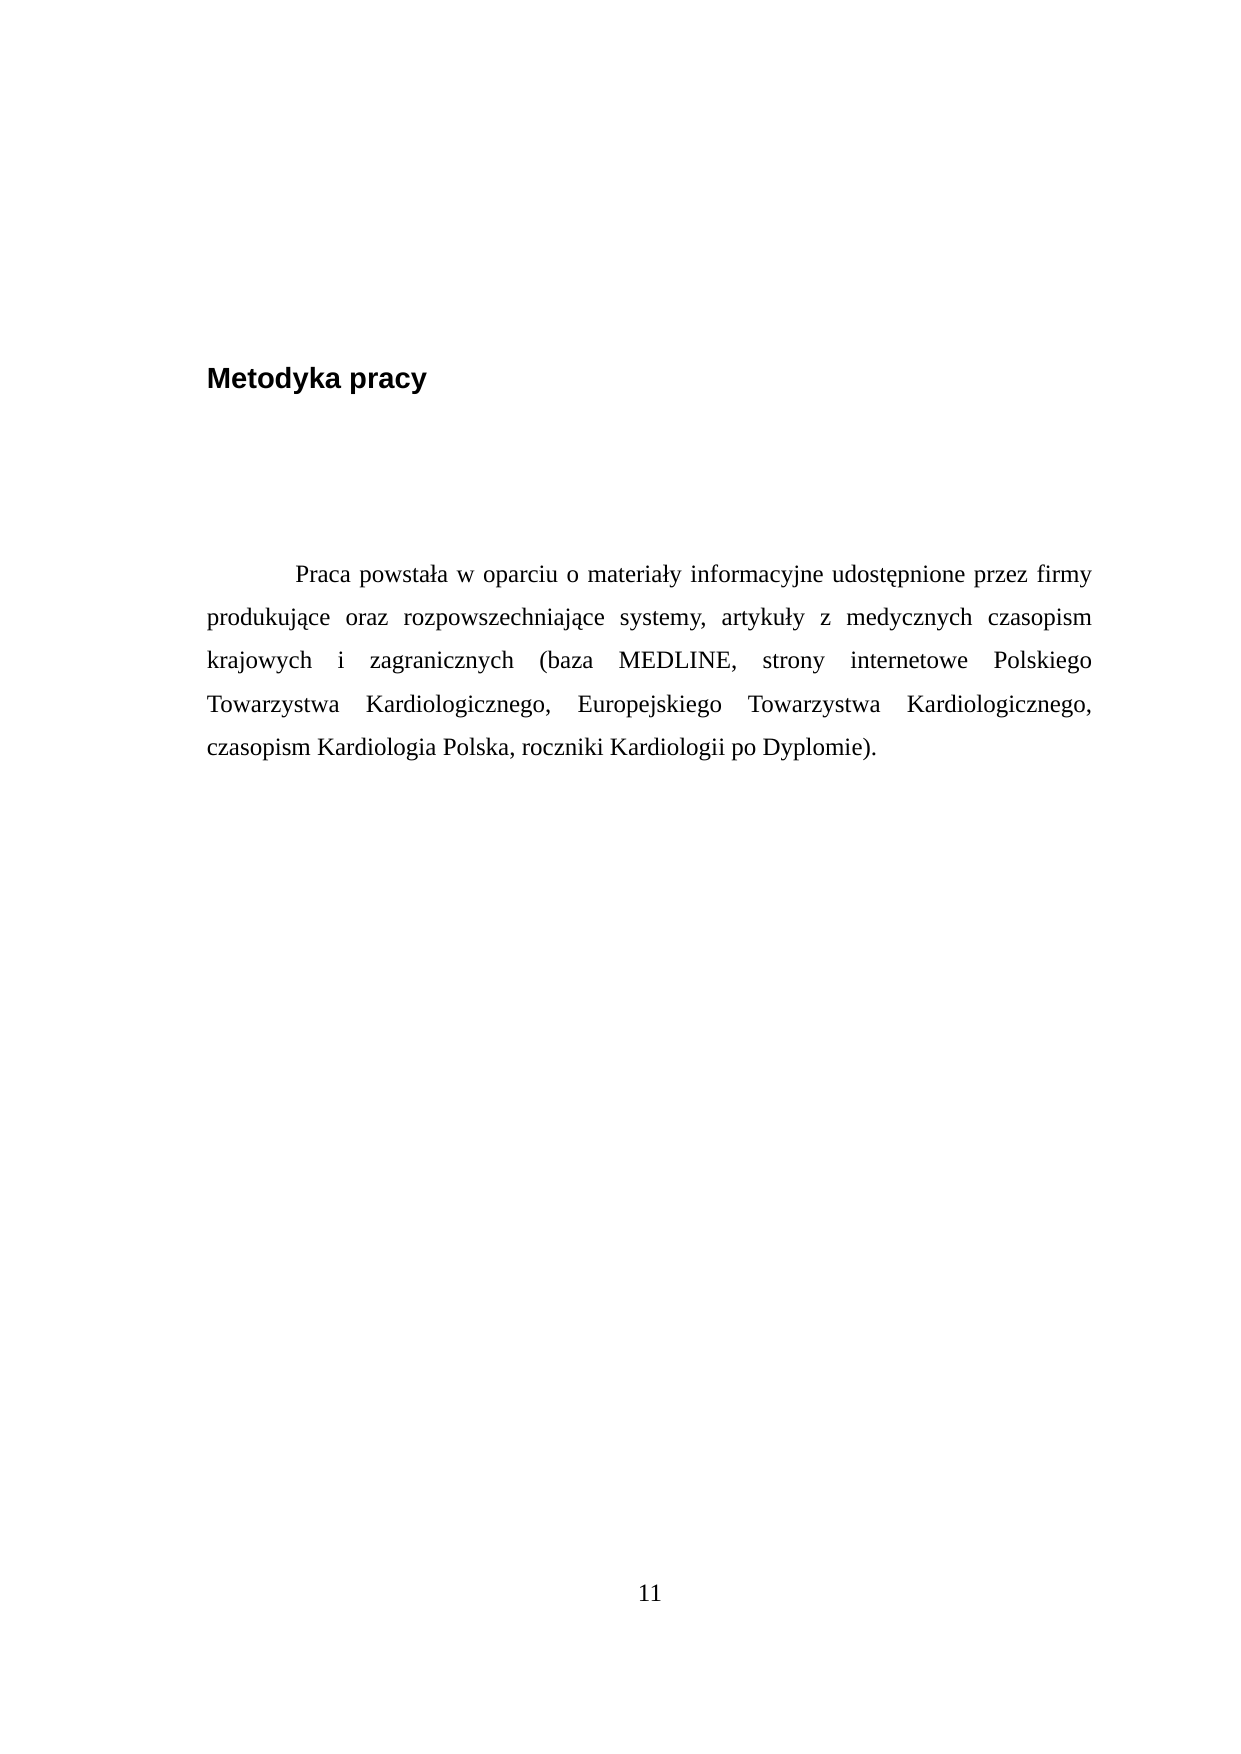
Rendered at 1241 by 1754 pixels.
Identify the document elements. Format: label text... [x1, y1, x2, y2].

text Praca powstała w oparciu o materiały informacyjne udostępnione przez firmy produkujące oraz rozpowszechniające systemy, artykuły z medycznych czasopism krajowych i zagranicznych (baza MEDLINE, strony internetowe Polskiego Towarzystwa Kardiologicznego, Europejskiego Towarzystwa Kardiologicznego, czasopism Kardiologia Polska, roczniki Kardiologii po Dyplomie). [207, 559, 1093, 761]
subtitle Metodyka pracy [207, 361, 1093, 394]
